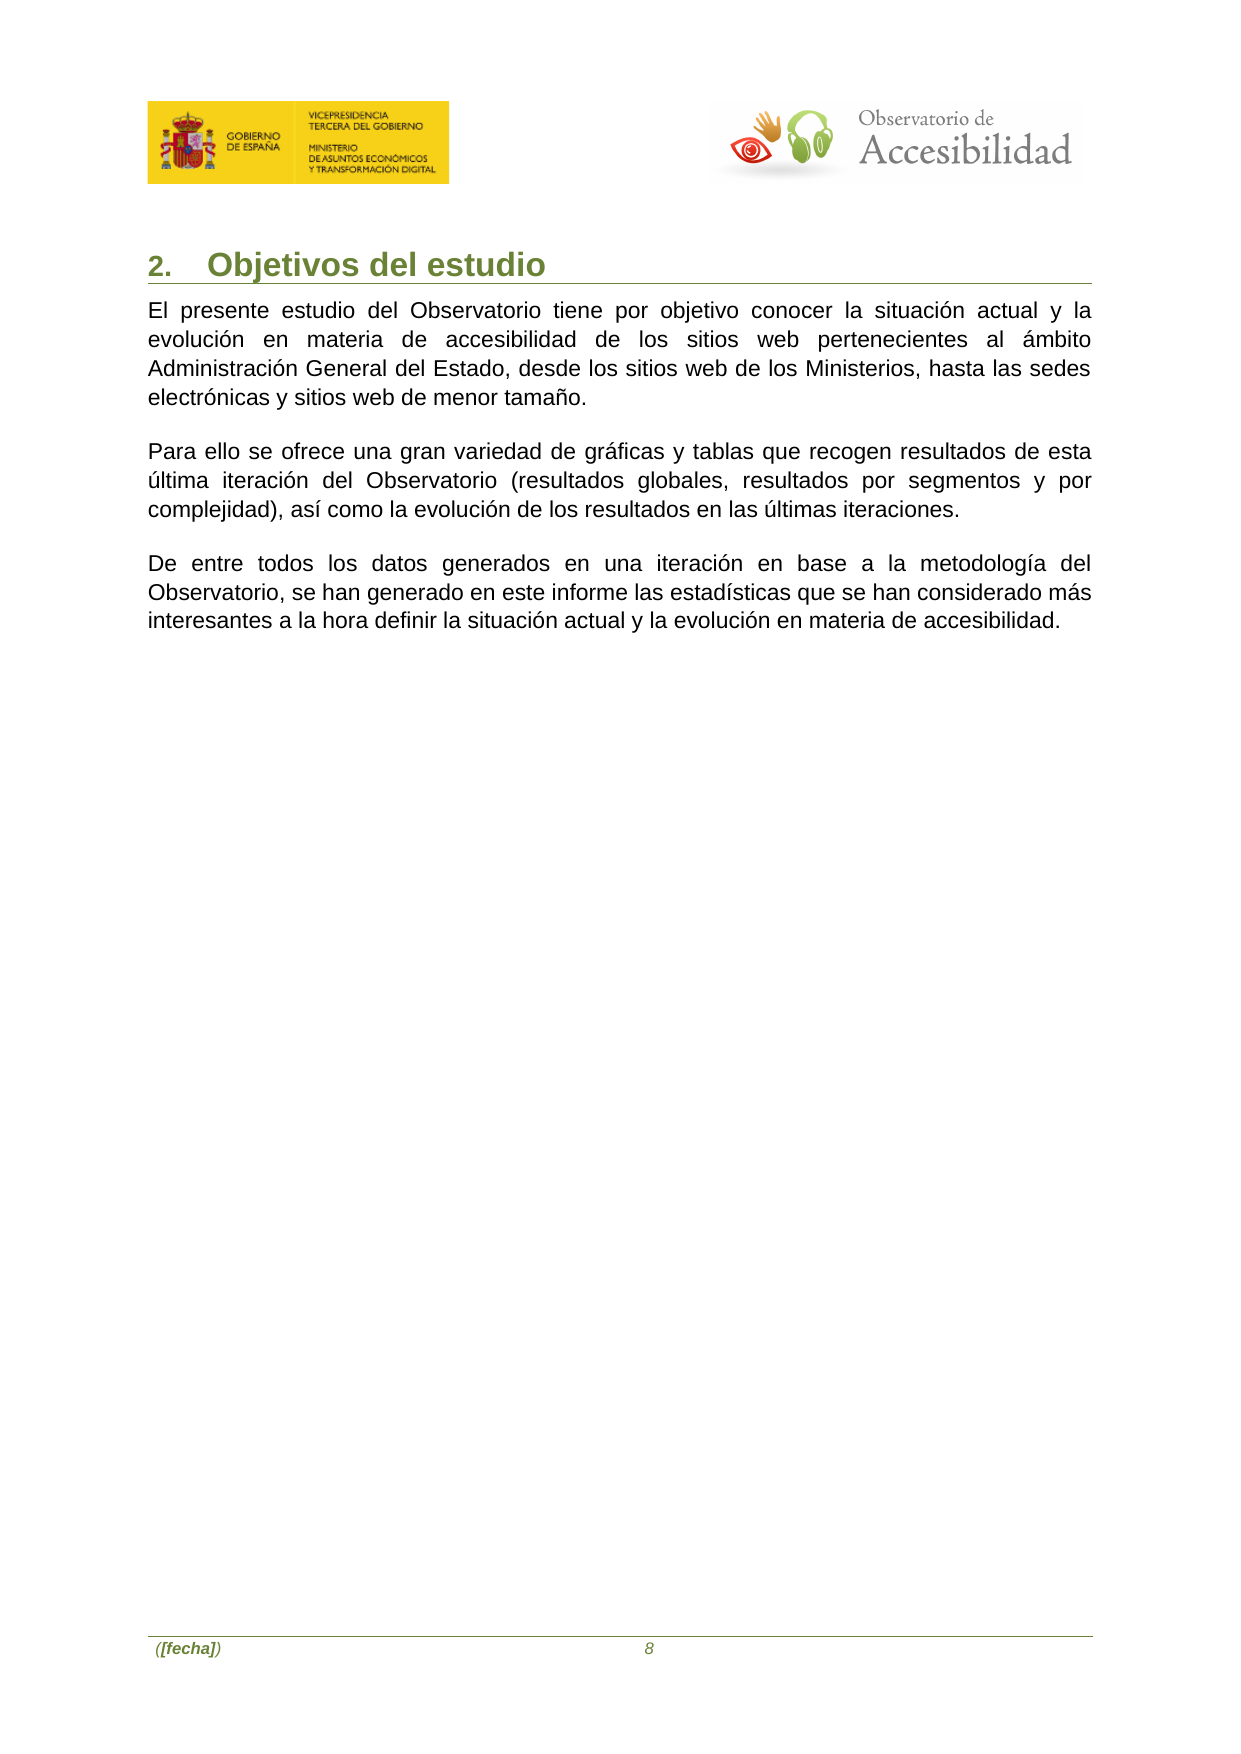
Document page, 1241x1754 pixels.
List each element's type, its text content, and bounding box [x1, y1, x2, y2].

text El presente estudio del Observatorio tiene por objetivo conocer la situación actual y la evolución en materia de accesibilidad de los sitios web pertenecientes al ámbito Administración General del Estado, desde los sitios web de los Ministerios, hasta las sedes electrónicas y sitios web de menor tamaño. [148, 297, 1092, 410]
picture [147, 101, 450, 184]
text Para ello se ofrece una gran variedad de gráficas y tablas que recogen resultados de esta última iteración del Observatorio (resultados globales, resultados por segmentos y por complejidad), así como la evolución de los resultados en las últimas iteraciones. [148, 438, 1092, 522]
text De entre todos los datos generados en una iteración en base a la metodología del Observatorio, se han generado en este informe las estadísticas que se han considerado más interesantes a la hora definir la situación actual y la evolución en materia de accesibilidad. [148, 549, 1092, 634]
subtitle Objetivos del estudio [148, 245, 1092, 283]
picture [710, 101, 1086, 184]
